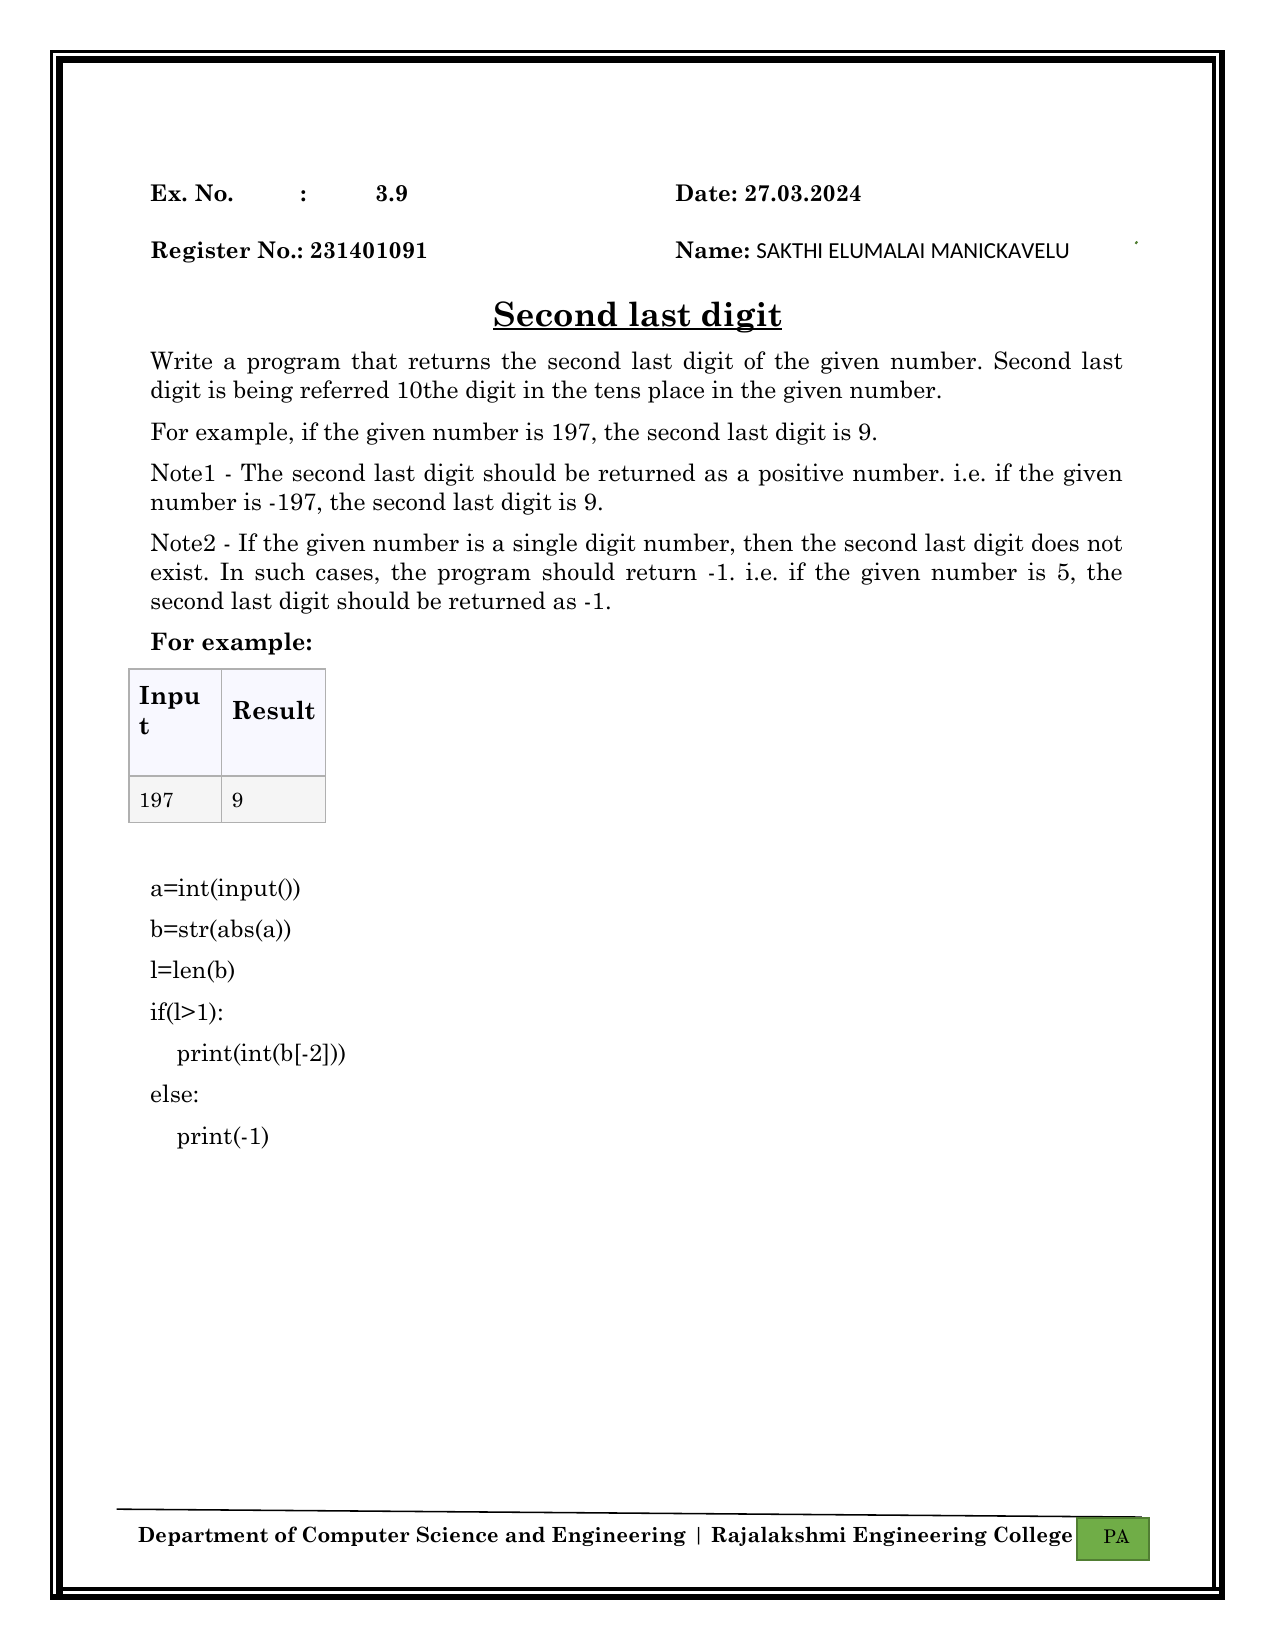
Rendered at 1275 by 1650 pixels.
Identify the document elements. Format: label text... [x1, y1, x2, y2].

text Register No.: 231401091 Name: SAKTHI ELUMALAI MANICKAVELU [150, 236, 1125, 264]
text l=len(b) [150, 955, 1125, 984]
text Write a program that returns the second last digit of the given number. Second last digit is being referred 10the digit in the tens place in the given number. [150, 346, 1125, 404]
text b=str(abs(a)) [150, 914, 1125, 943]
text a=int(input()) [150, 872, 1125, 901]
text print(int(b[-2])) [150, 1038, 1125, 1067]
text Note1 - The second last digit should be returned as a positive number. i.e. if the given number is -197, the second last digit is 9. [150, 458, 1125, 515]
text print(-1) [150, 1121, 1125, 1149]
text For example, if the given number is 197, the second last digit is 9. [150, 416, 1125, 445]
table_header Result [222, 670, 325, 775]
table_cell 9 [222, 777, 325, 822]
text Second last digit [150, 293, 1125, 333]
table_header Input [130, 670, 221, 775]
text Note2 - If the given number is a single digit number, then the second last digit does not exist. In such cases, the program should return -1. i.e. if the given number is 5, the second last digit should be returned as -1. [150, 528, 1125, 614]
text if(l>1): [150, 996, 1125, 1025]
text For example: [150, 627, 1125, 656]
text Ex. No. : 3.9 Date: 27.03.2024 [150, 179, 1125, 207]
text else: [150, 1079, 1125, 1108]
table_cell 197 [130, 777, 221, 822]
